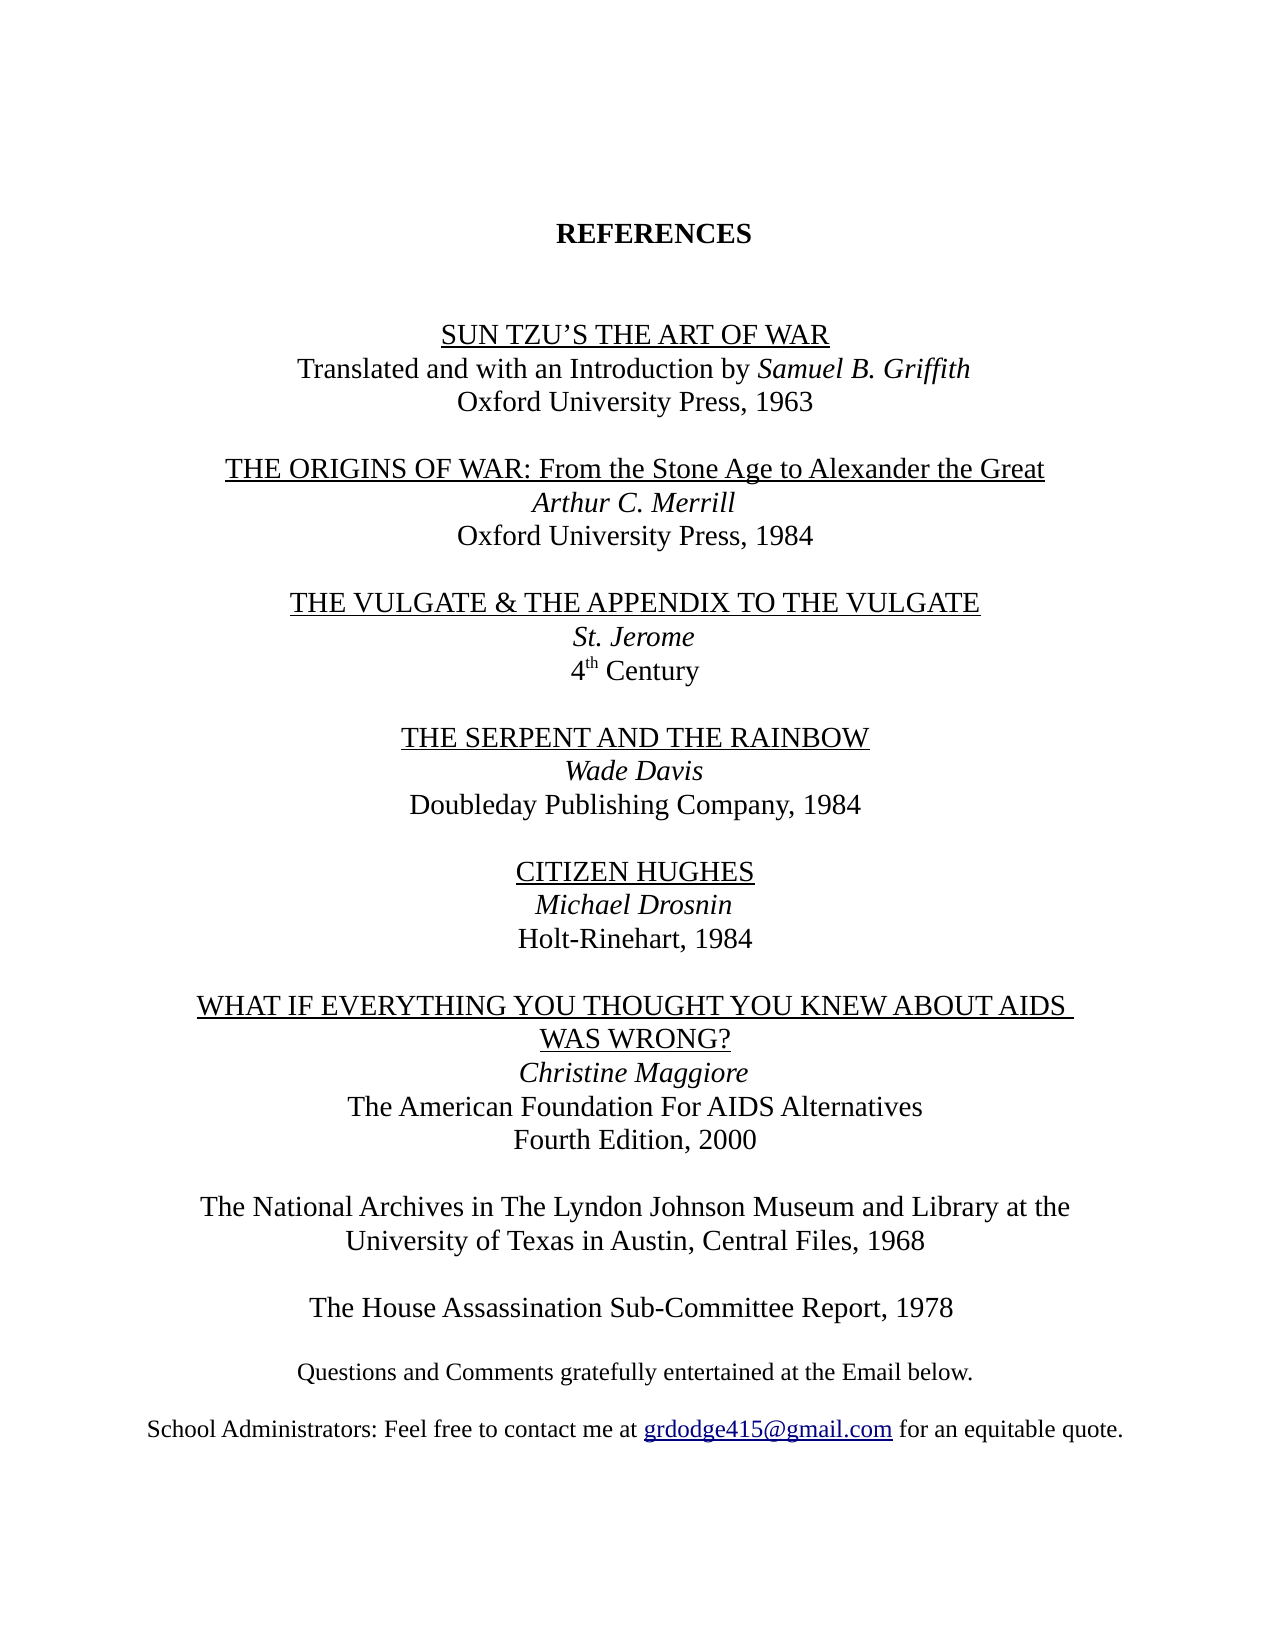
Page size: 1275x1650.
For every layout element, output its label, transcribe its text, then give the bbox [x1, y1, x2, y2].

text Doubleday Publishing Company, 1984 [118, 787, 1152, 820]
text Translated and with an Introduction by Samuel B. Griffith [118, 351, 1152, 384]
text THE VULGATE & THE APPENDIX TO THE VULGATE [118, 586, 1152, 619]
text CITIZEN HUGHES [118, 854, 1152, 887]
text The National Archives in The Lyndon Johnson Museum and Library at the [118, 1189, 1152, 1223]
text THE ORIGINS OF WAR: From the Stone Age to Alexander the Great [118, 451, 1152, 485]
text Oxford University Press, 1984 [118, 518, 1152, 552]
text REFERENCES [118, 217, 1152, 250]
text Fourth Edition, 2000 [118, 1122, 1152, 1156]
text THE SERPENT AND THE RAINBOW [118, 720, 1152, 753]
text Oxford University Press, 1963 [118, 384, 1152, 418]
text St. Jerome [118, 619, 1152, 653]
text WAS WRONG? [118, 1022, 1152, 1055]
text Christine Maggiore [118, 1055, 1152, 1089]
text WHAT IF EVERYTHING YOU THOUGHT YOU KNEW ABOUT AIDS [118, 988, 1152, 1022]
text SUN TZU’S THE ART OF WAR [118, 317, 1152, 351]
text Michael Drosnin [118, 887, 1152, 921]
text Wade Davis [118, 753, 1152, 787]
text The House Assassination Sub-Committee Report, 1978 [118, 1290, 1152, 1323]
text University of Texas in Austin, Central Files, 1968 [118, 1223, 1152, 1256]
text Holt-Rinehart, 1984 [118, 921, 1152, 954]
text Questions and Comments gratefully entertained at the Email below. [118, 1357, 1152, 1386]
text The American Foundation For AIDS Alternatives [118, 1089, 1152, 1122]
text Arthur C. Merrill [118, 485, 1152, 518]
text School Administrators: Feel free to contact me at grdodge415@gmail.com for an equitable quote. [118, 1414, 1152, 1443]
text 4th Century [118, 653, 1152, 686]
